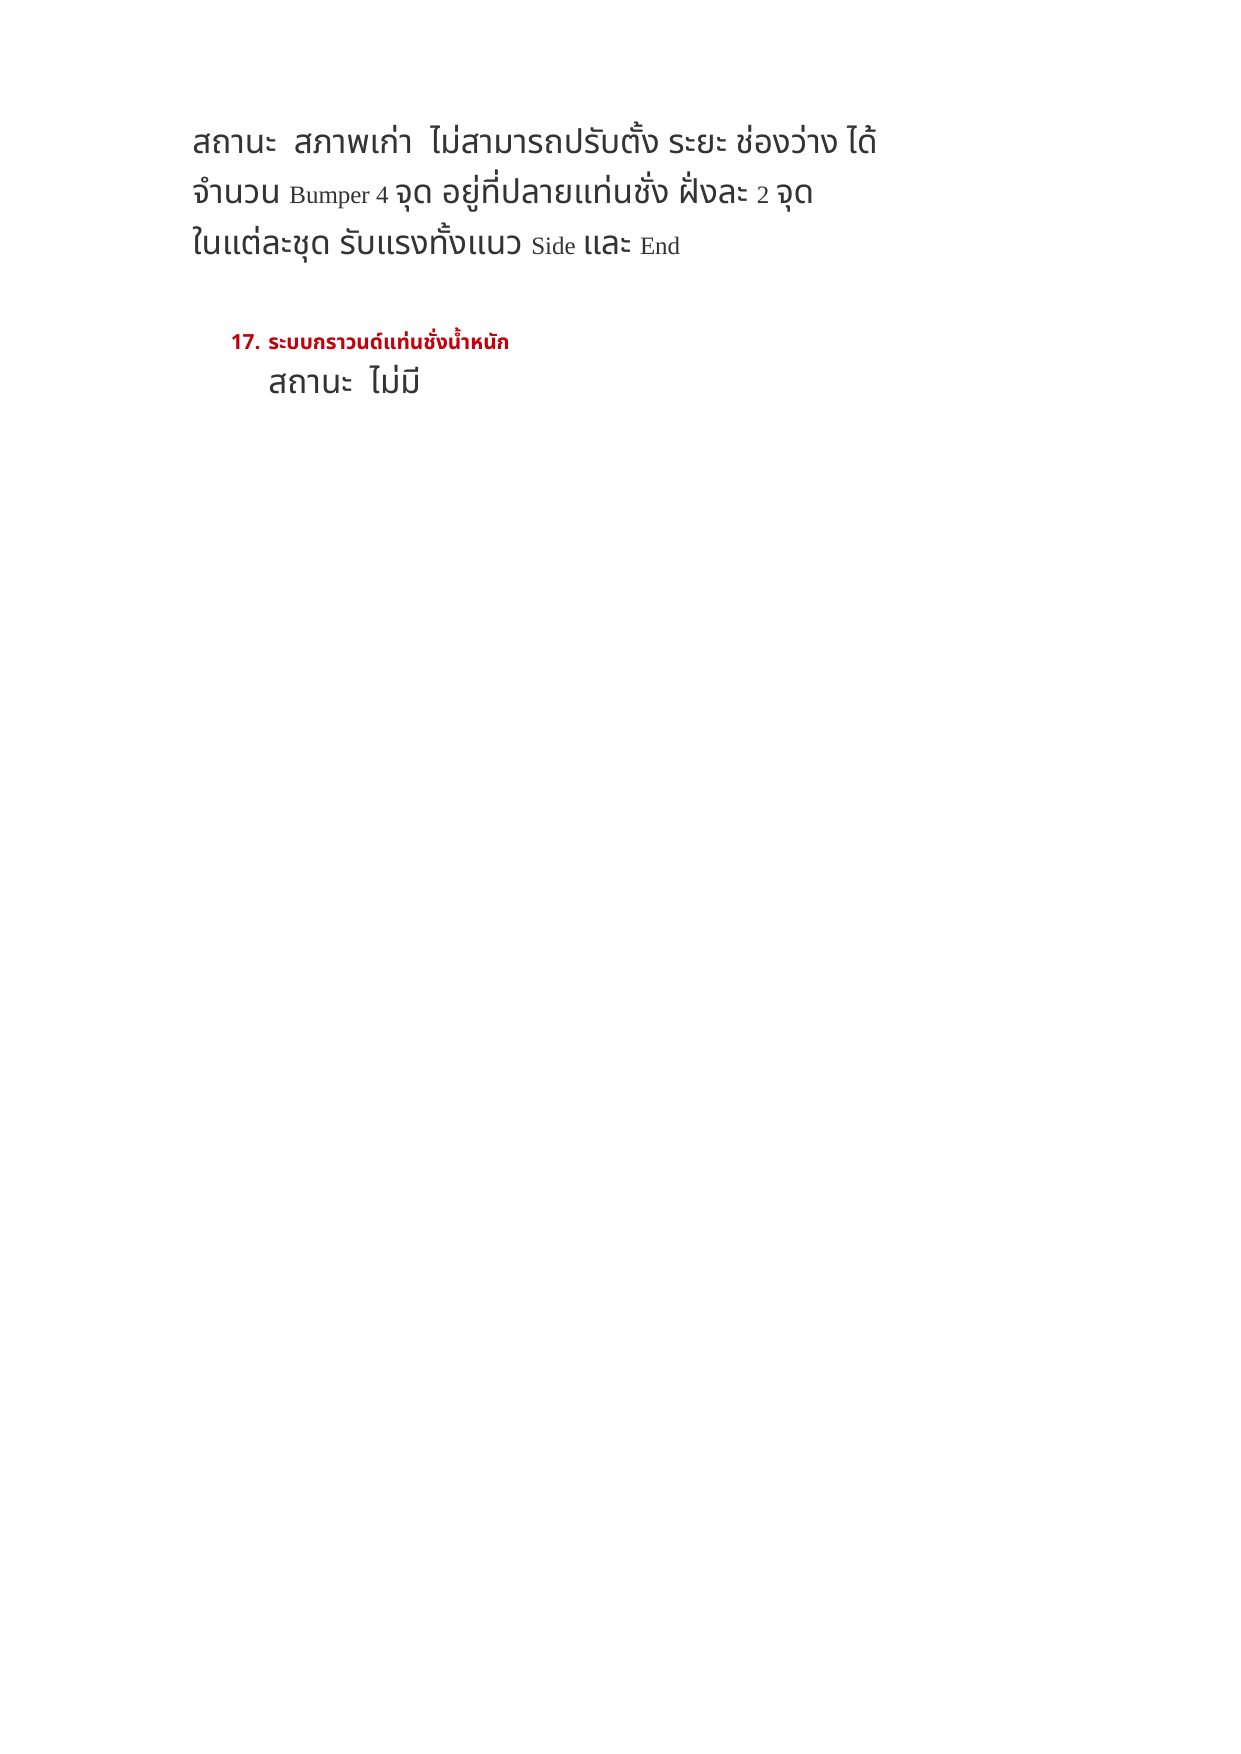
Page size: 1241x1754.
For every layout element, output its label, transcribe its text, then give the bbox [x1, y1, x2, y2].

text ในแต่ละชุด รับแรงทั้งแนว Sideและ End [118, 219, 1122, 269]
text สถานะ สภาพเก่า ไม่สามารถปรับตั้ง ระยะ ช่องว่าง ได้ [118, 118, 1122, 168]
text จำนวน Bumper 4 จุด อยู่ที่ปลายแท่นชั่ง ฝั่งละ 2จุด [118, 168, 1122, 219]
list สถานะ ไม่มี [231, 358, 1122, 409]
list ระบบกราวนด์แท่นชั่งน้ำหนัก [231, 327, 1122, 358]
